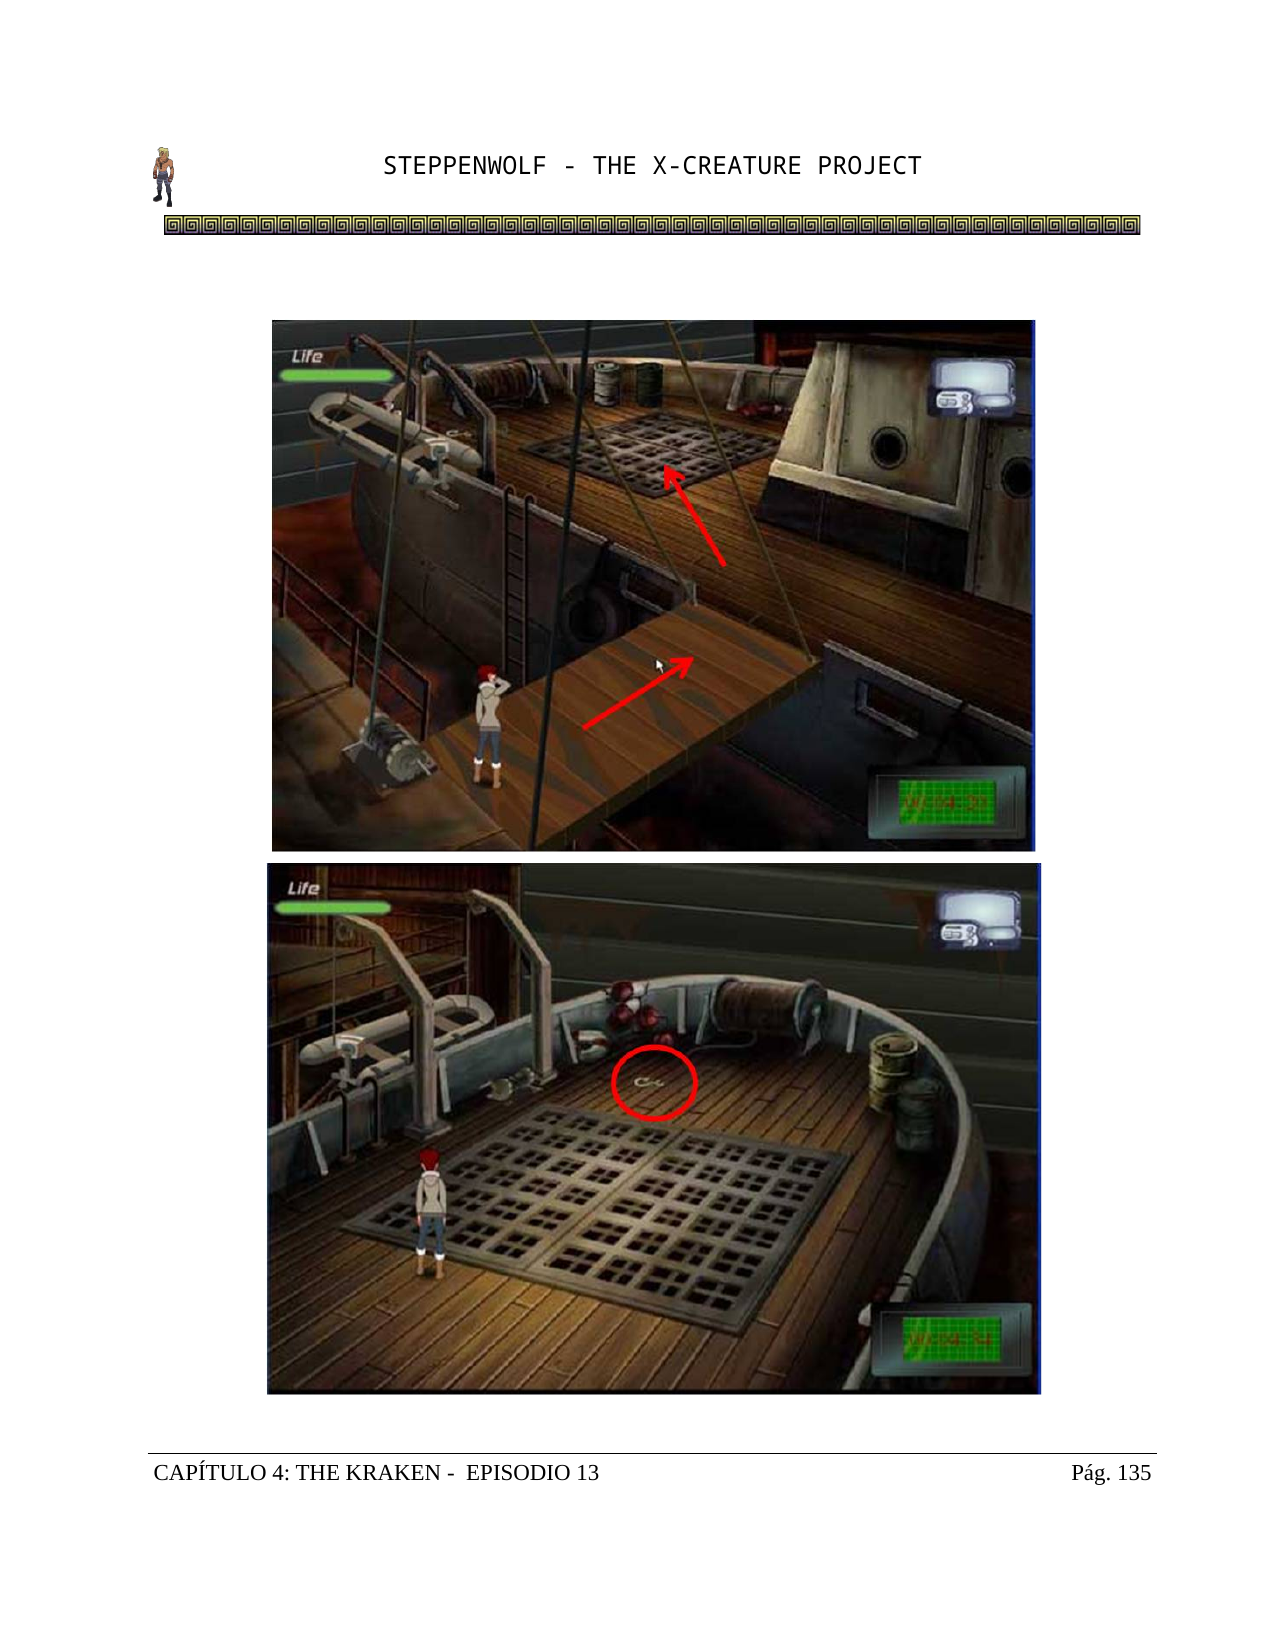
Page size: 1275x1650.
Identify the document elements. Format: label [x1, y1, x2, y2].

picture [164, 215, 1141, 235]
picture [147, 147, 181, 207]
picture [266, 863, 1042, 1395]
picture [271, 319, 1036, 852]
